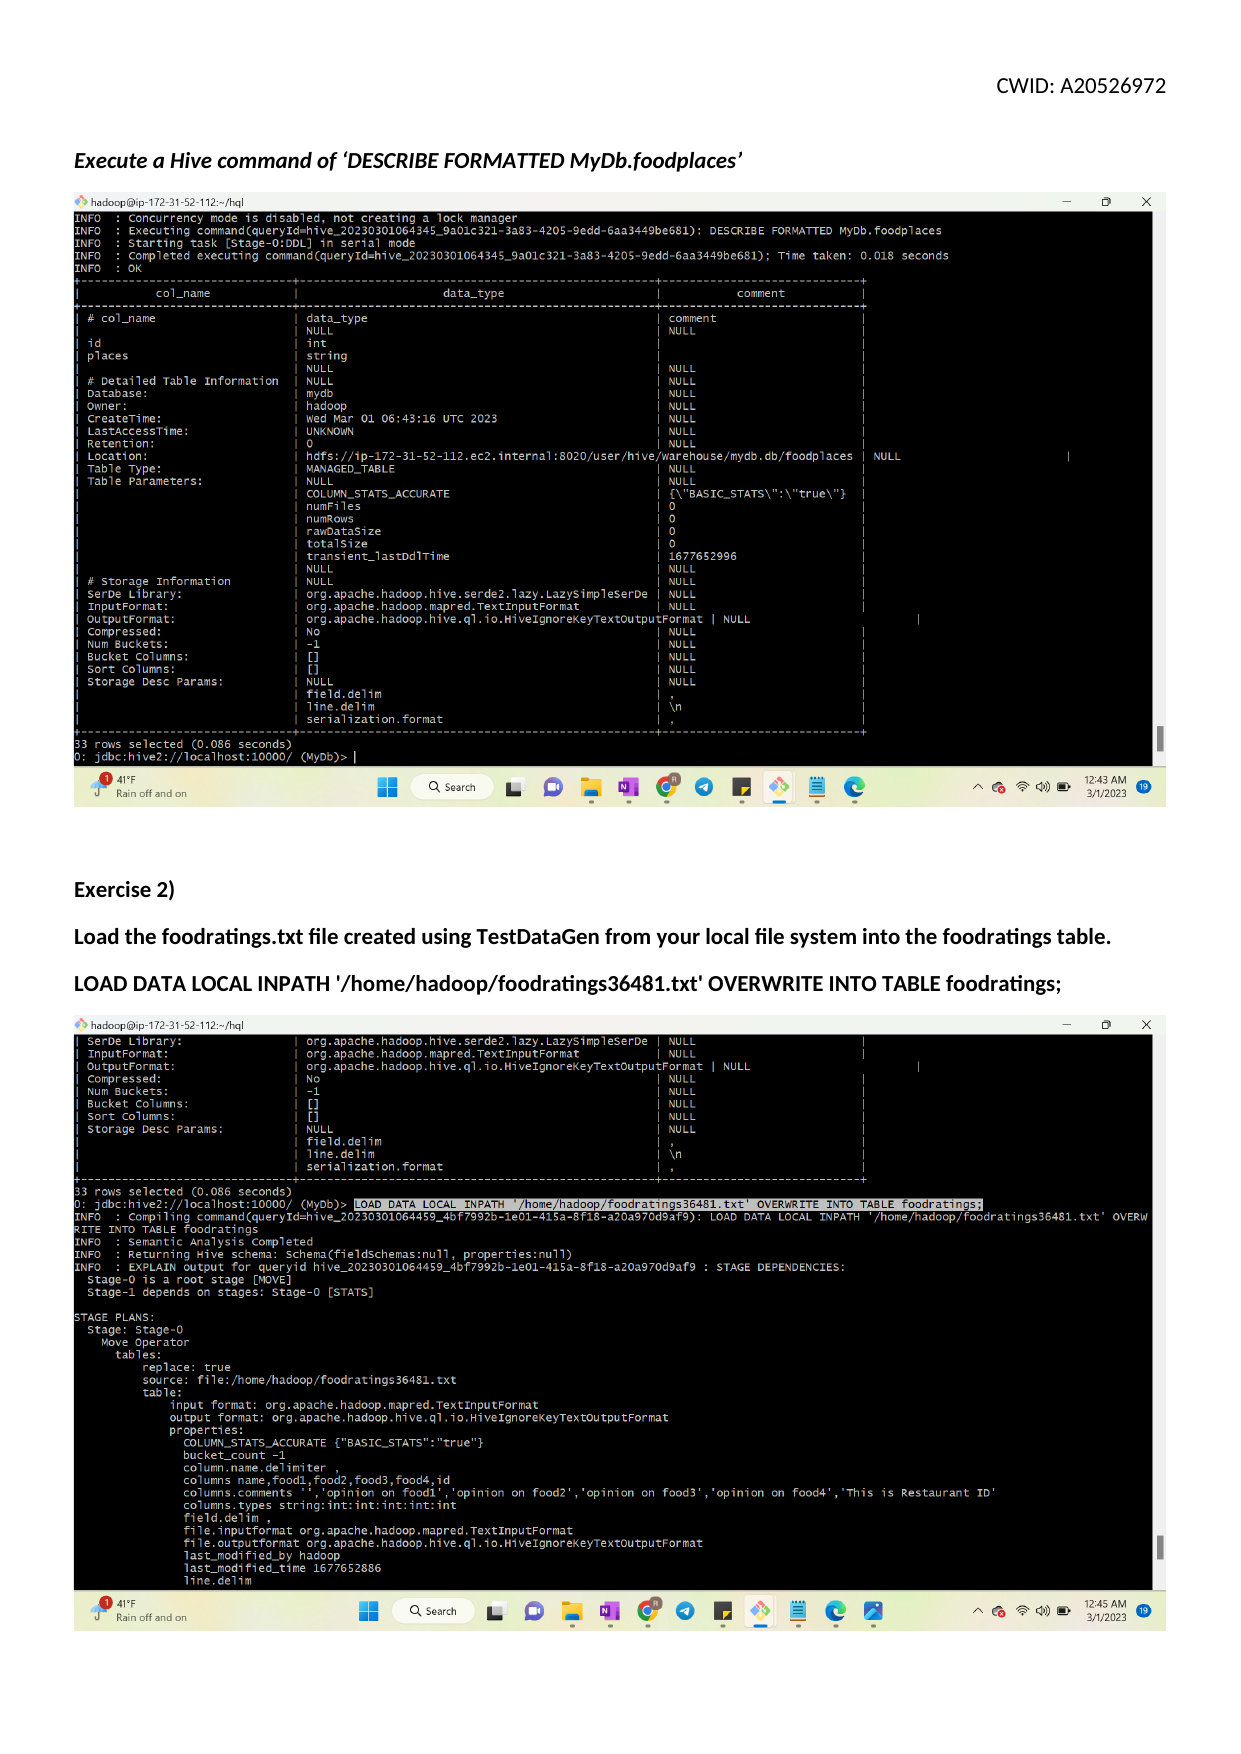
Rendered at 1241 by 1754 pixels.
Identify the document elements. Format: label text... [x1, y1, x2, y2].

text Load the foodratings.txt file created using TestDataGen from your local file system into the foodratings table. [74, 922, 1166, 950]
picture [73, 1015, 1167, 1631]
picture [73, 192, 1167, 807]
text Exercise 2) [74, 875, 1166, 903]
text Execute a Hive command of ‘DESCRIBE FORMATTED MyDb.foodplaces’ [74, 146, 1166, 174]
text LOAD DATA LOCAL INPATH '/home/hadoop/foodratings36481.txt' OVERWRITE INTO TABLE foodratings; [74, 969, 1166, 997]
